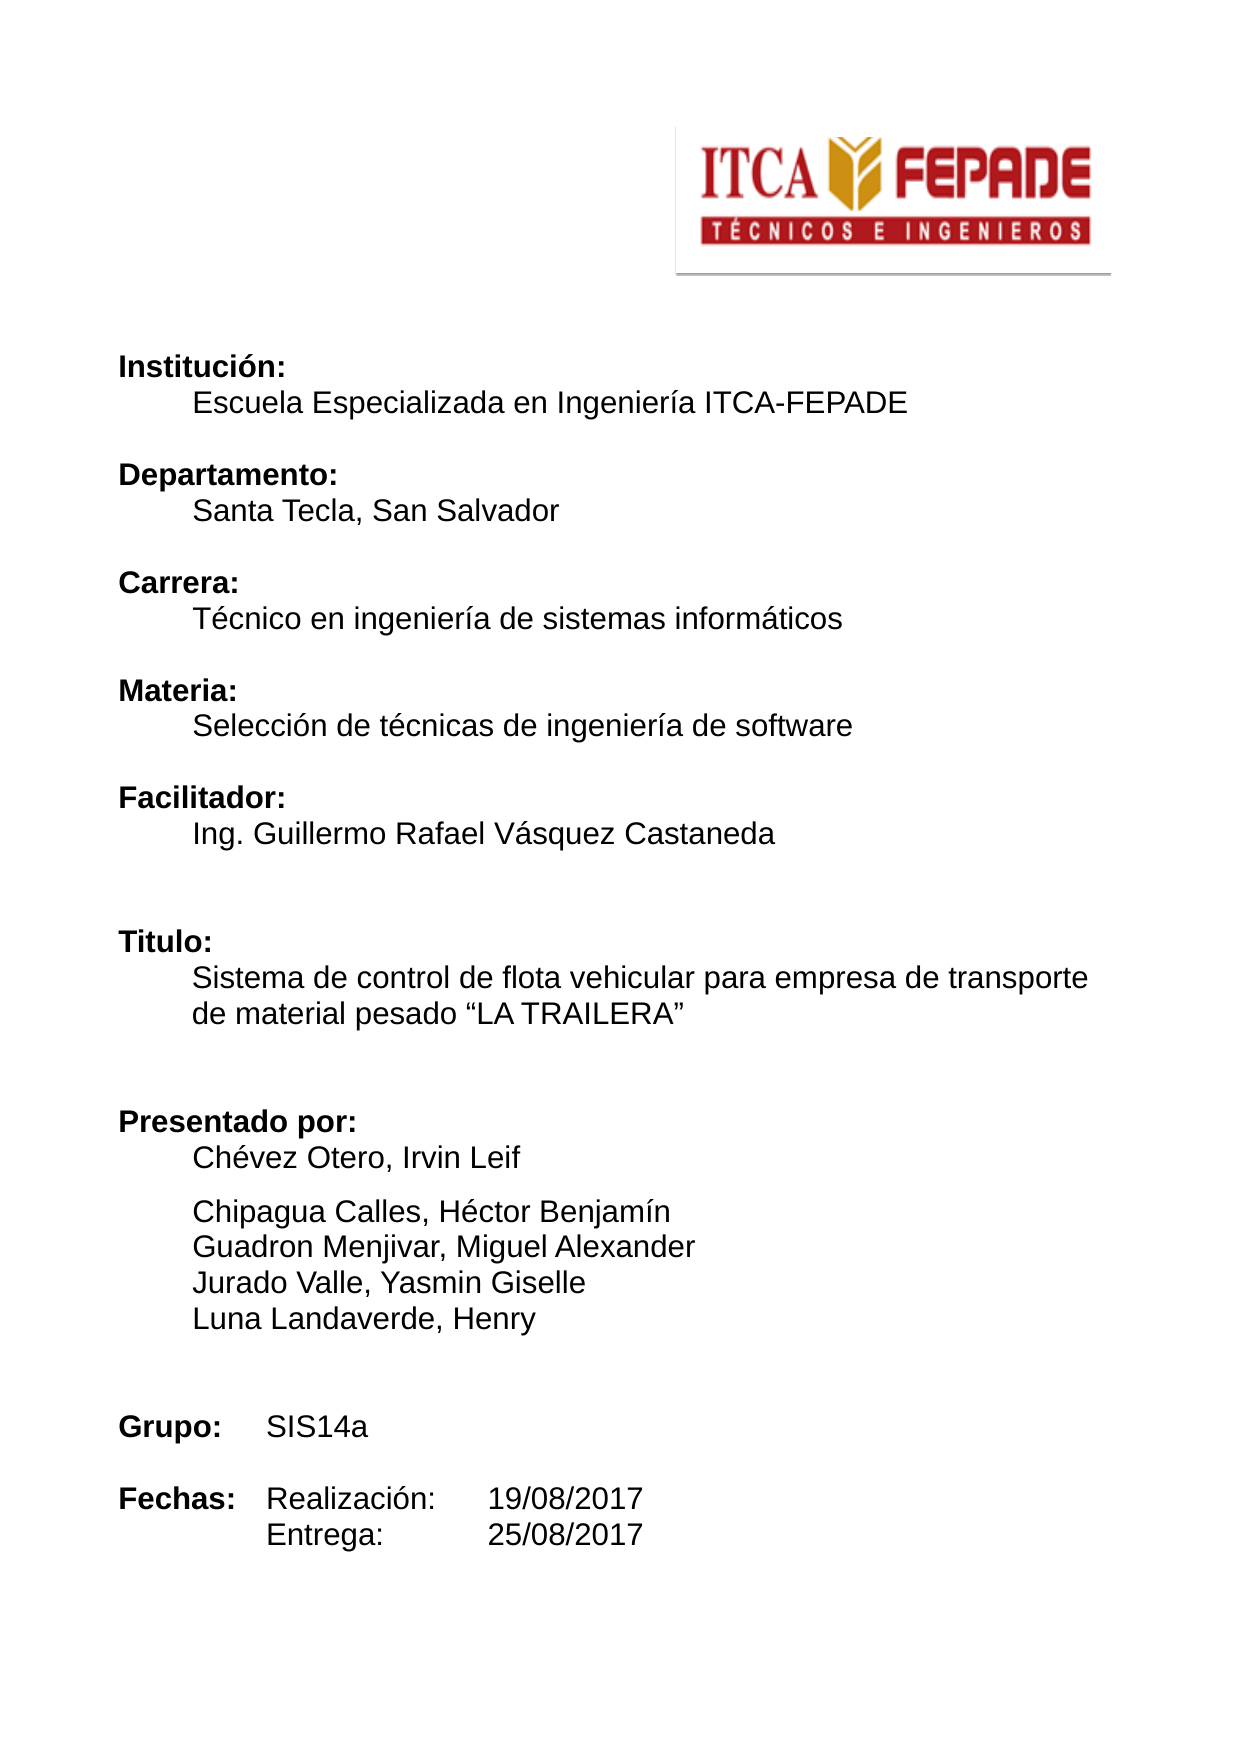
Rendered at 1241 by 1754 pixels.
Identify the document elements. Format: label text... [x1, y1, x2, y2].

text Escuela Especializada en Ingeniería ITCA-FEPADE [118, 384, 1122, 420]
text Titulo: [118, 923, 1122, 959]
text Chipagua Calles, Héctor Benjamín [118, 1193, 1122, 1228]
text Sistema de control de flota vehicular para empresa de transporte de material pesado “LA TRAILERA” [192, 959, 1122, 1031]
text Grupo: SIS14a [118, 1408, 1122, 1444]
text Materia: [118, 672, 1122, 707]
text Entrega: 25/08/2017 [118, 1516, 1122, 1552]
text Selección de técnicas de ingeniería de software [118, 707, 1122, 743]
text Ing. Guillermo Rafael Vásquez Castaneda [118, 815, 1122, 851]
text Presentado por: [118, 1103, 1122, 1139]
text Luna Landaverde, Henry [118, 1300, 1122, 1336]
text Fechas: Realización: 19/08/2017 [118, 1480, 1122, 1516]
text Chévez Otero, Irvin Leif [118, 1139, 1122, 1175]
text Jurado Valle, Yasmin Giselle [118, 1264, 1122, 1300]
text Guadron Menjivar, Miguel Alexander [118, 1228, 1122, 1264]
text Técnico en ingeniería de sistemas informáticos [118, 600, 1122, 636]
text Carrera: [118, 564, 1122, 600]
text Departamento: [118, 456, 1122, 492]
picture [690, 137, 1098, 258]
text Facilitador: [118, 779, 1122, 815]
text Santa Tecla, San Salvador [118, 492, 1122, 528]
text Institución: [118, 348, 1122, 384]
